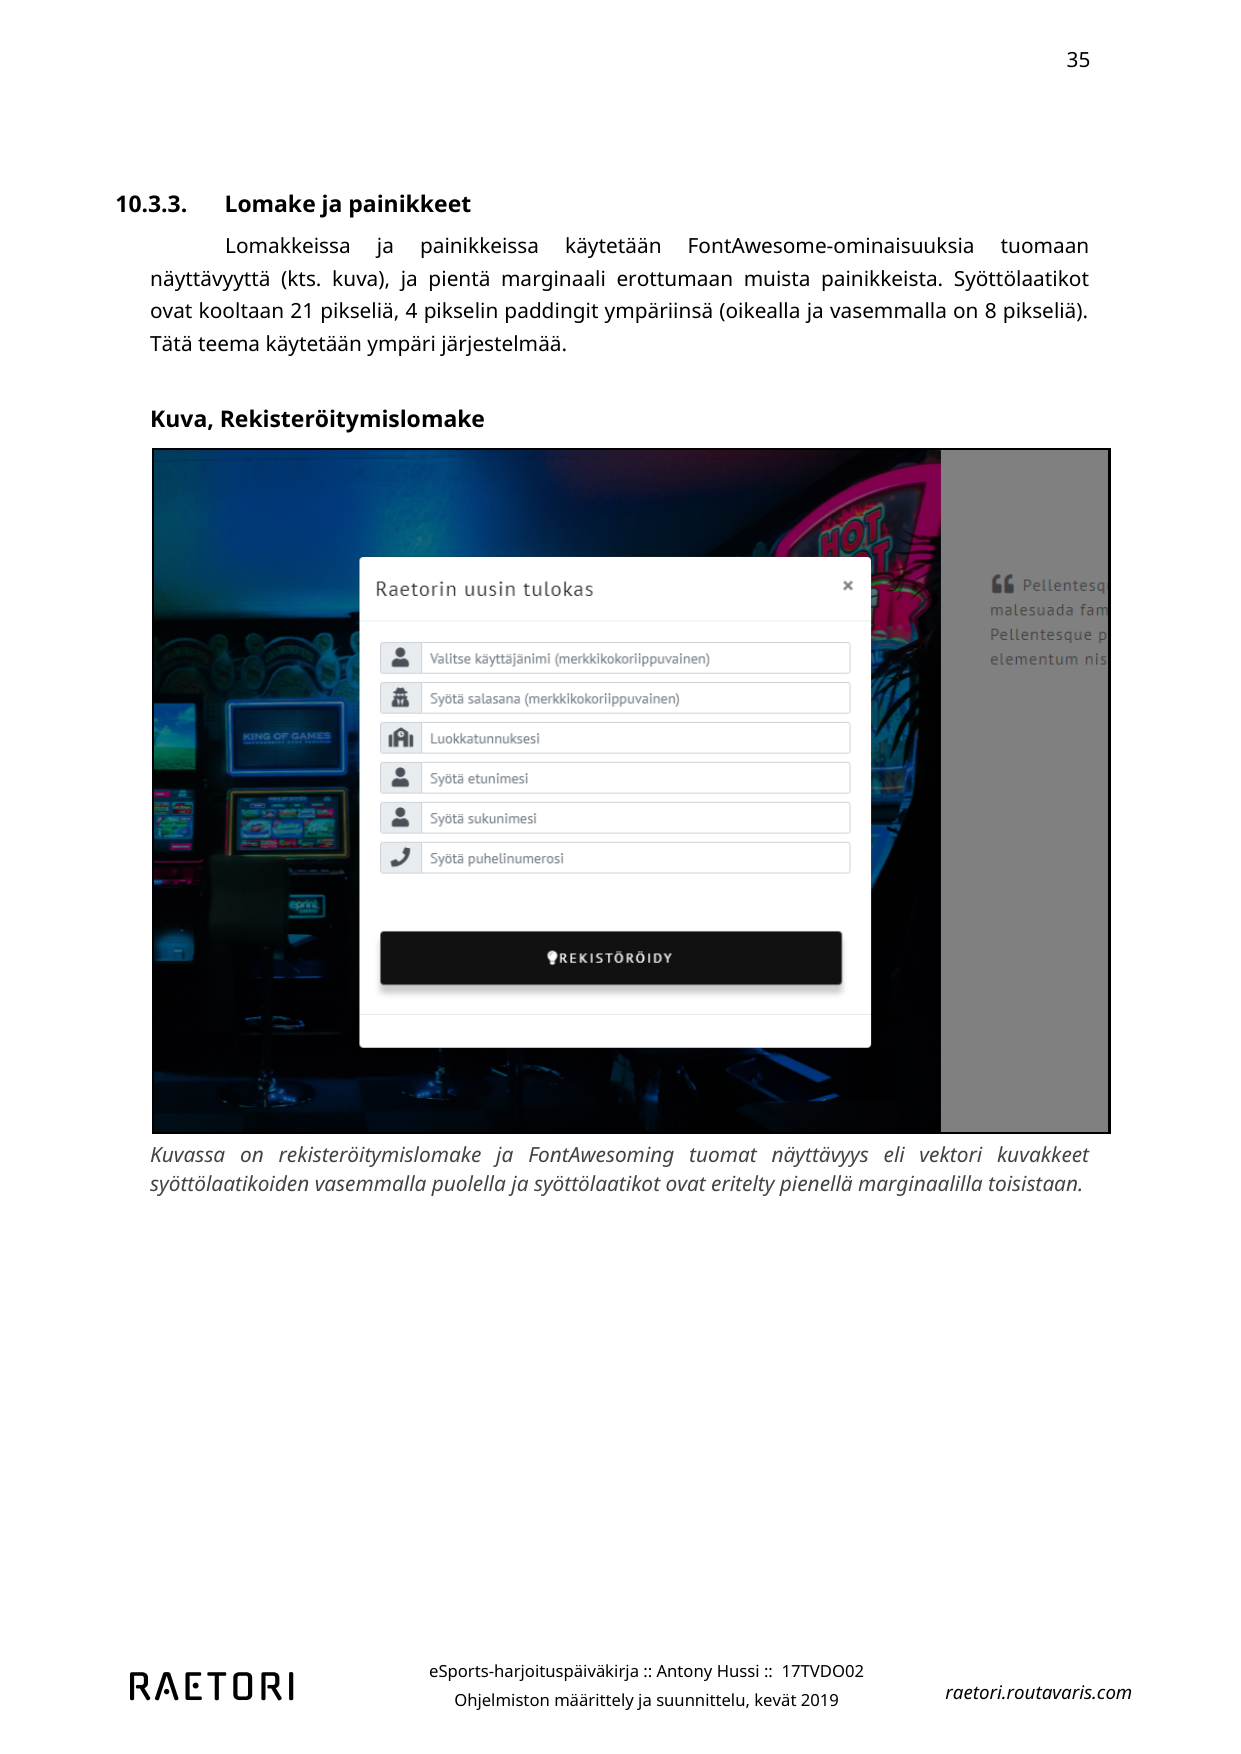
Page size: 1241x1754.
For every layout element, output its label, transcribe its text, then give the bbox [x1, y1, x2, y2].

subtitle Kuvassa on rekisteröitymislomake ja FontAwesoming tuomat näyttävyys eli vektori kuvakkeet syöttölaatikoiden vasemmalla puolella ja syöttölaatikot ovat eritelty pienellä marginaalilla toisistaan. [150, 1141, 1090, 1197]
text Lomakkeissa ja painikkeissa käytetään FontAwesome-ominaisuuksia tuomaan näyttävyyttä (kts. kuva), ja pientä marginaali erottumaan muista painikkeista. Syöttölaatikot ovat kooltaan 21 pikseliä, 4 pikselin paddingit ympäriinsä (oikealla ja vasemmalla on 8 pikseliä). Tätä teema käytetään ympäri järjestelmää. [150, 231, 1090, 357]
picture [154, 450, 1108, 1132]
picture [121, 1665, 303, 1707]
subtitle Lomake ja painikkeet [187, 187, 1090, 219]
subtitle Kuva, Rekisteröitymislomake [150, 403, 1090, 434]
